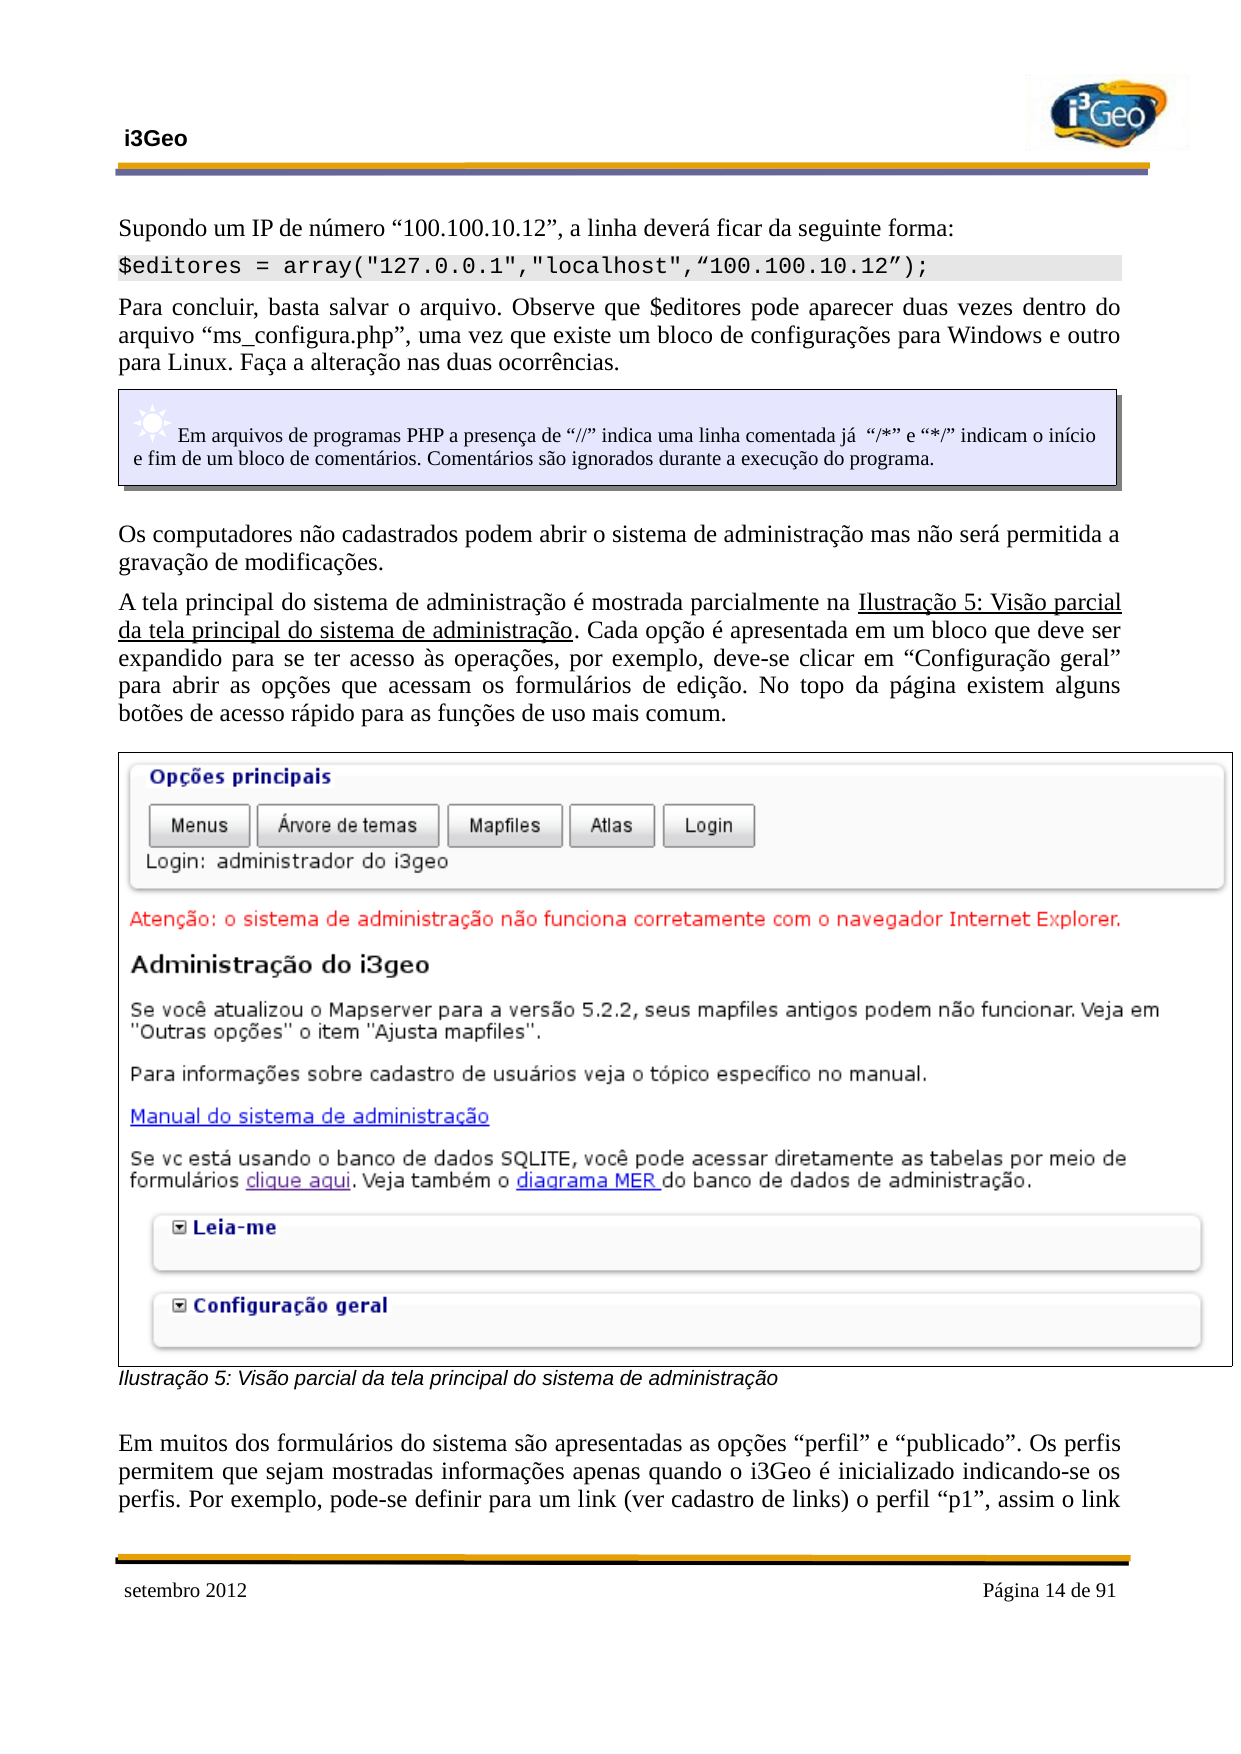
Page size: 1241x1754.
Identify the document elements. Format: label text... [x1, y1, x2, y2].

text Para concluir, basta salvar o arquivo. Observe que $editores pode aparecer duas vezes dentro do arquivo “ms_configura.php”, uma vez que existe um bloco de configurações para Windows e outro para Linux. Faça a alteração nas duas ocorrências. [118, 293, 1122, 376]
picture [164, 420, 173, 426]
picture [1025, 74, 1191, 151]
text A tela principal do sistema de administração é mostrada parcialmente na Ilustração 5: Visão parcial da tela principal do sistema de administração. Cada opção é apresentada em um bloco que deve ser expandido para se ter acesso às operações, por exemplo, deve-se clicar em “Configuração geral” para abrir as opções que acessam os formulários de edição. No topo da página existem alguns botões de acesso rápido para as funções de uso mais comum. [118, 588, 1122, 727]
picture [133, 420, 141, 426]
text Supondo um IP de número “100.100.10.12”, a linha deverá ficar da seguinte forma: [118, 214, 1122, 242]
text Em arquivos de programas PHP a presença de “//” indica uma linha comentada já “/*” e “*/” indicam o início e fim de um bloco de comentários. Comentários são ignorados durante a execução do programa. [119, 390, 1116, 485]
text Os computadores não cadastrados podem abrir o sistema de administração mas não será permitida a gravação de modificações. [118, 521, 1122, 576]
text $editores = array("127.0.0.1","localhost",“100.100.10.12”); [118, 255, 1122, 281]
picture [138, 409, 167, 437]
picture [119, 753, 1232, 1366]
picture [149, 403, 156, 412]
text Em muitos dos formulários do sistema são apresentadas as opções “perfil” e “publicado”. Os perfis permitem que sejam mostradas informações apenas quando o i3Geo é inicializado indicando-se os perfis. Por exemplo, pode-se definir para um link (ver cadastro de links) o perfil “p1”, assim o link [118, 1429, 1122, 1513]
text Ilustração 5: Visão parcial da tela principal do sistema de administração [118, 1367, 1122, 1389]
picture [149, 434, 156, 443]
